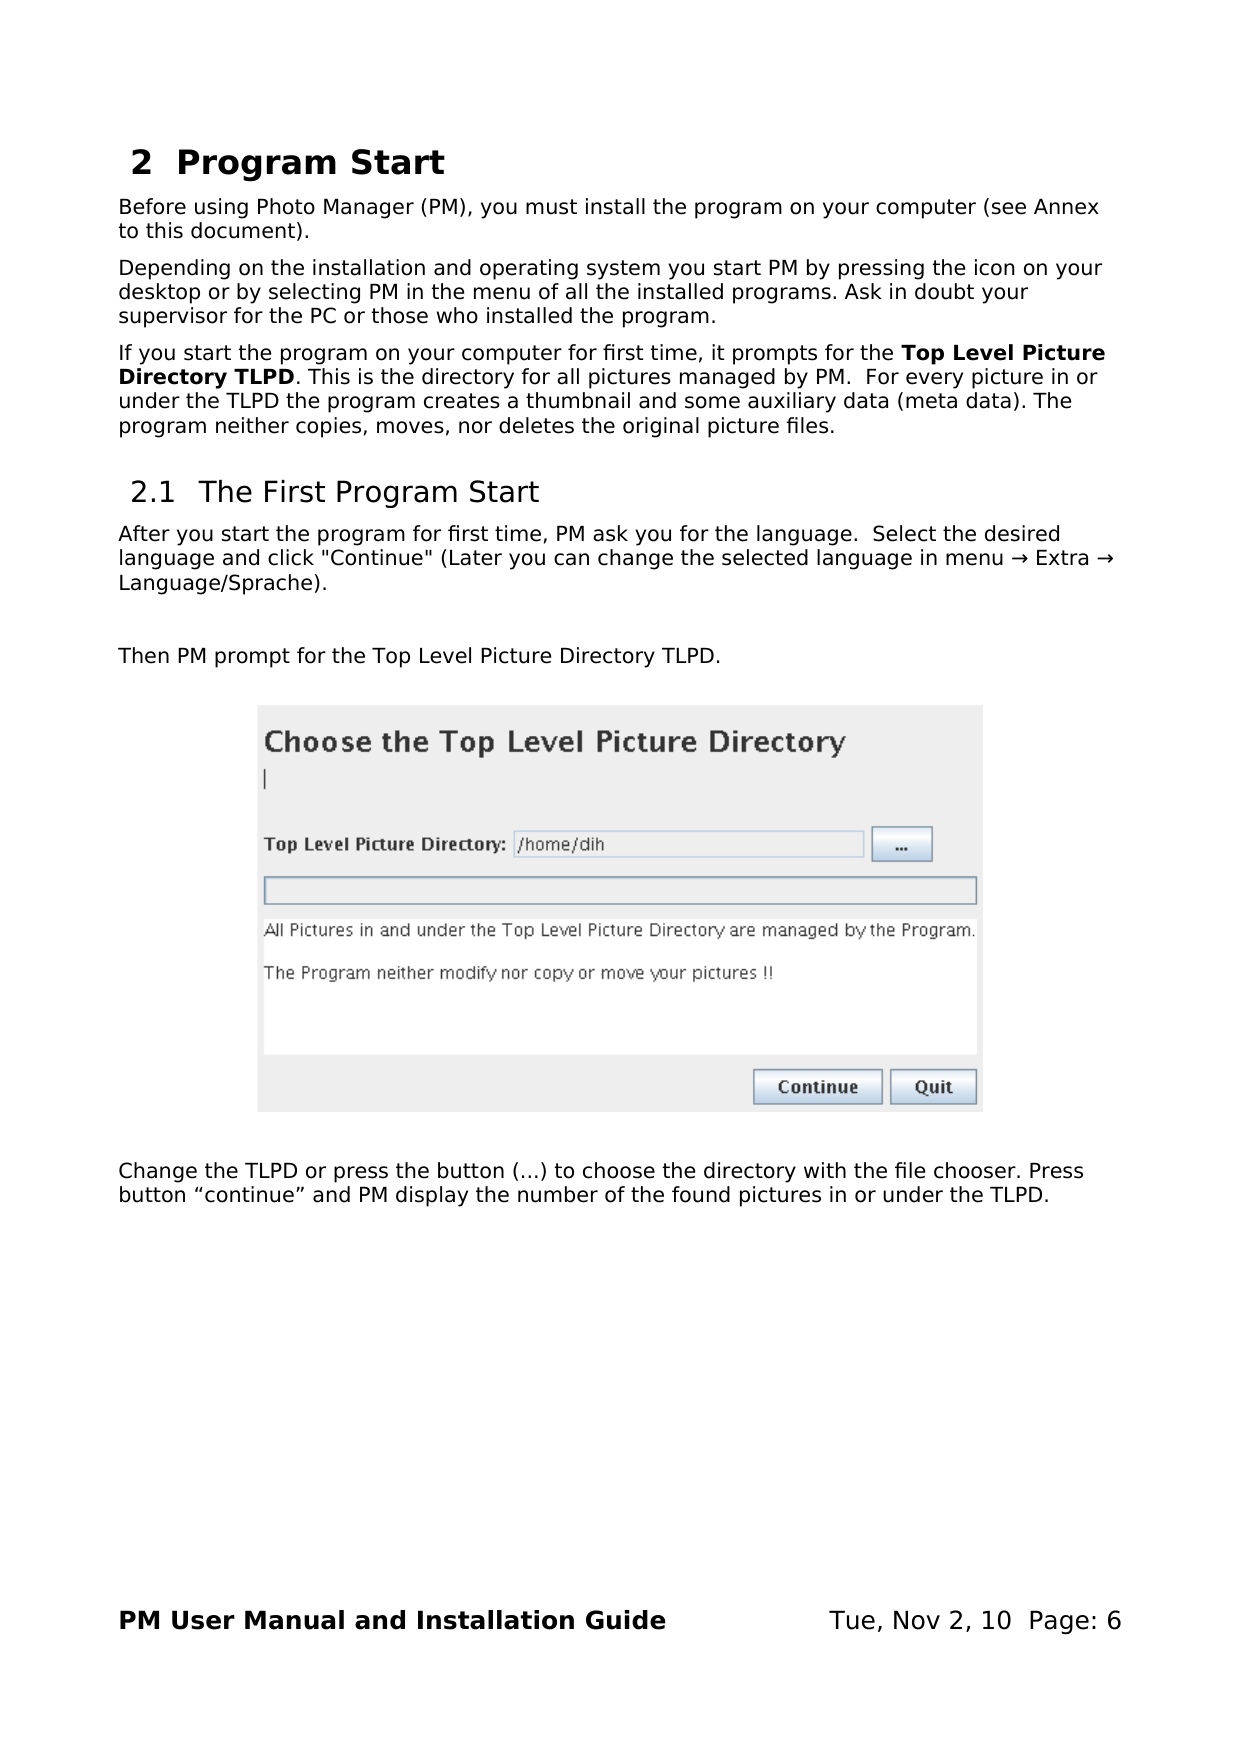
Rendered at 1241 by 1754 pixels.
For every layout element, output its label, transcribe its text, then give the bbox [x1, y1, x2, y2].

text Before using Photo Manager (PM), you must install the program on your computer (see Annex to this document). [118, 195, 1122, 243]
subtitle The First Program Start [130, 476, 1122, 509]
text Depending on the installation and operating system you start PM by pressing the icon on your desktop or by selecting PM in the menu of all the installed programs. Ask in doubt your supervisor for the PC or those who installed the program. [118, 256, 1122, 328]
picture [257, 705, 983, 1112]
subtitle Program Start [130, 143, 1122, 182]
text Then PM prompt for the Top Level Picture Directory TLPD. [118, 644, 1122, 668]
text If you start the program on your computer for first time, it prompts for the Top Level Picture Directory TLPD. This is the directory for all pictures managed by PM. For every picture in or under the TLPD the program creates a thumbnail and some auxiliary data (meta data). The program neither copies, moves, nor deletes the original picture files. [118, 341, 1122, 438]
text After you start the program for first time, PM ask you for the language. Select the desired language and click "Continue" (Later you can change the selected language in menu → Extra → Language/Sprache). [118, 522, 1122, 595]
text Change the TLPD or press the button (...) to choose the directory with the file chooser. Press button “continue” and PM display the number of the found pictures in or under the TLPD. [118, 1159, 1122, 1207]
